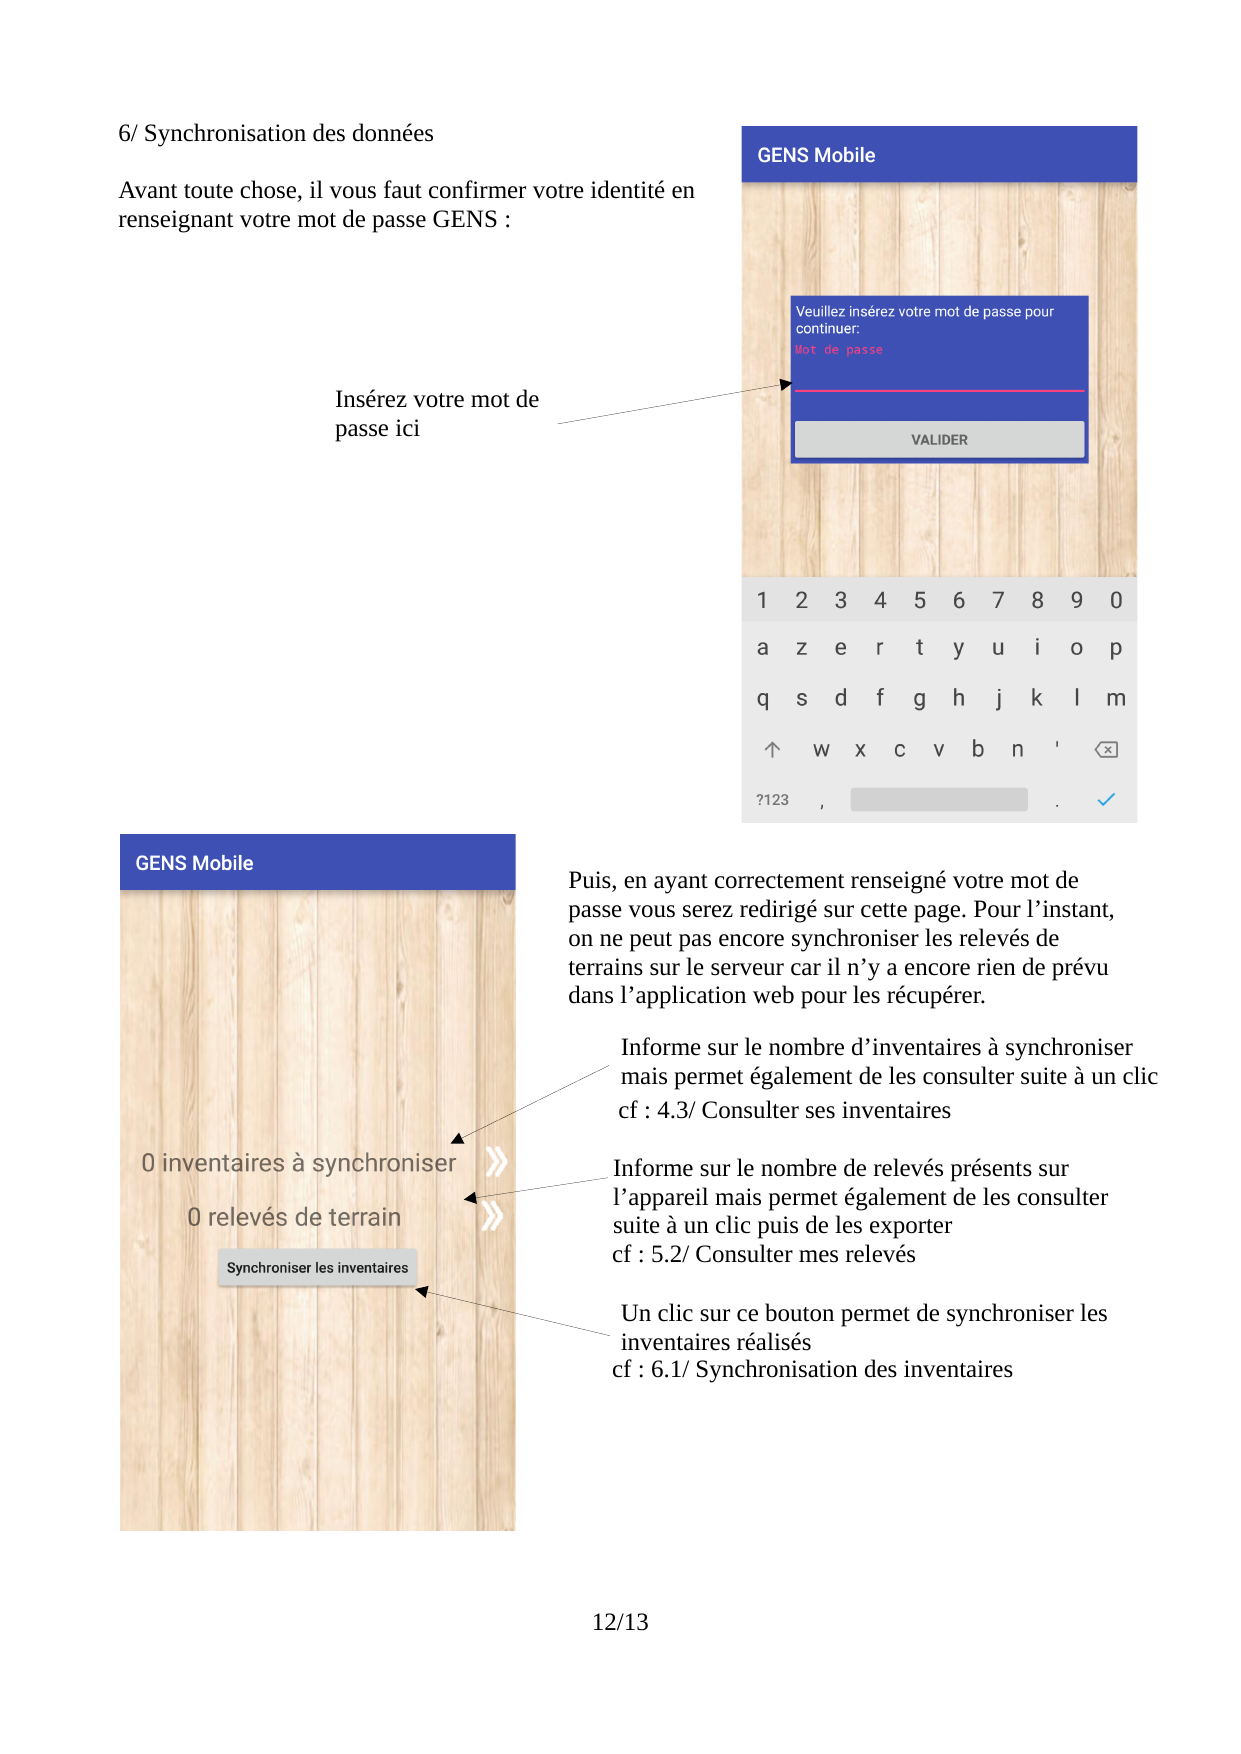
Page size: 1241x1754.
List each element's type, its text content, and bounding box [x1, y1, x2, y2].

picture [741, 126, 1138, 823]
picture [120, 834, 516, 1531]
text cf : 4.3/ Consulter ses inventaires [516, 1096, 1122, 1124]
text cf : 5.2/ Consulter mes relevés [516, 1239, 1122, 1268]
text 6/ Synchronisation des données [118, 118, 1122, 147]
text Puis, en ayant correctement renseigné votre mot de passe vous serez redirigé sur cette page. Pour l’instant, on ne peut pas encore synchroniser les relevés de terrains sur le serveur car il n’y a encore rien de prévu dans l’application web pour les récupérer. [516, 866, 1122, 1009]
text cf : 6.1/ Synchronisation des inventaires [516, 1354, 1122, 1383]
text Avant toute chose, il vous faut confirmer votre identité en renseignant votre mot de passe GENS : [118, 176, 741, 233]
